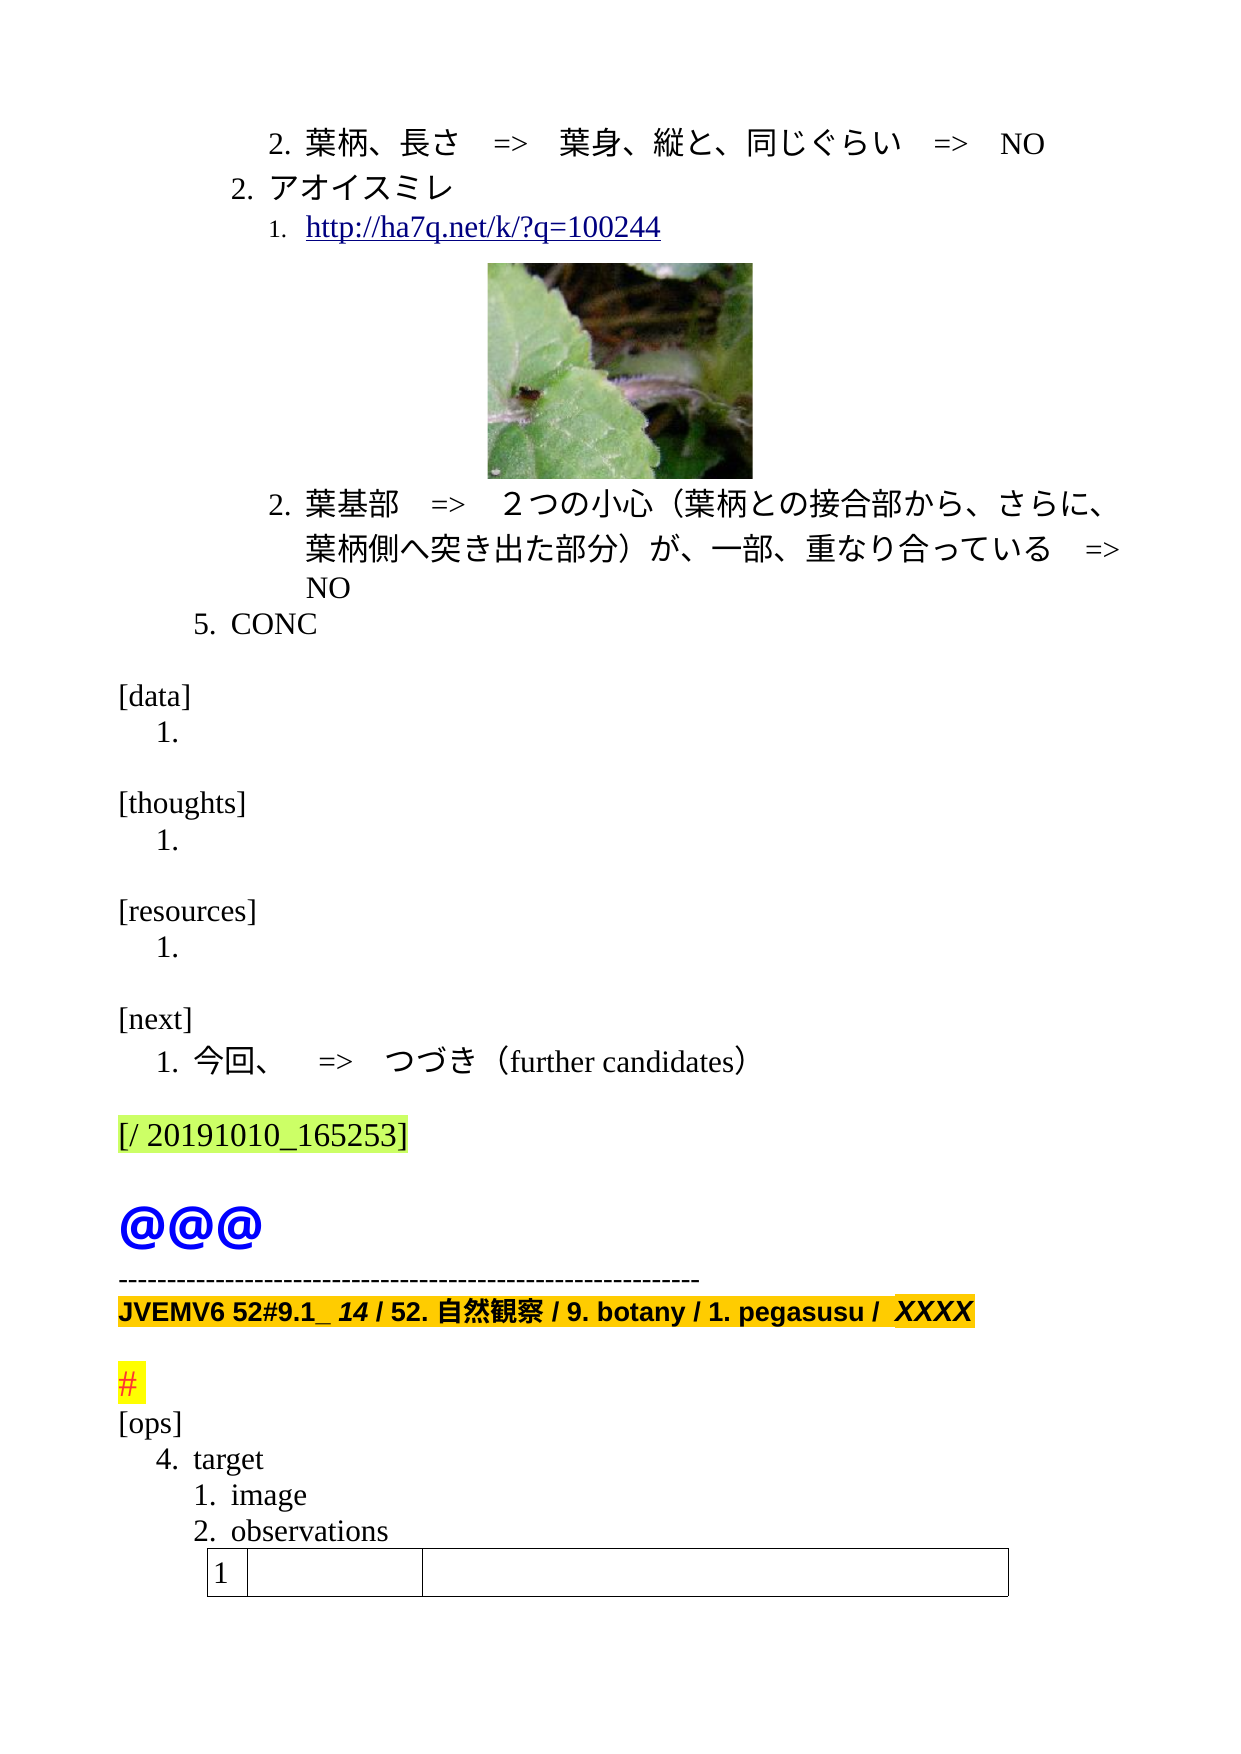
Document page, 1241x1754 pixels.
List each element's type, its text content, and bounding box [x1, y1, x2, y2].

text [resources] [118, 893, 1122, 928]
list アオイスミレ [231, 163, 1122, 208]
list target [156, 1440, 1122, 1476]
text [next] [118, 1000, 1122, 1036]
table_header [423, 1549, 1008, 1596]
picture [487, 263, 753, 479]
text [/ 20191010_165253] [118, 1115, 1122, 1153]
list 葉柄、長さ => 葉身、縦と、同じぐらい => NO [268, 118, 1122, 163]
text [thoughts] [118, 785, 1122, 821]
list http://ha7q.net/k/?q=100244 [268, 208, 1122, 244]
table_header 1 [208, 1549, 247, 1596]
text [data] [118, 677, 1122, 713]
text ------------------------------------------------------------ [118, 1261, 1122, 1294]
list 今回、 => つづき（further candidates） [156, 1036, 1122, 1082]
list image [193, 1476, 1122, 1512]
text JVEMV6 52#9.1_ 14 / 52. 自然観察 / 9. botany / 1. pegasusu / XXXX [118, 1294, 1122, 1328]
list 葉基部 => ２つの小心（葉柄との接合部から、さらに、葉柄側へ突き出た部分）が、一部、重なり合っている => NO [268, 244, 1122, 605]
table_header [248, 1549, 422, 1596]
text [ops] [118, 1404, 1122, 1440]
list CONC [193, 605, 1122, 641]
list observations [193, 1512, 1122, 1548]
text @@@ [118, 1187, 1122, 1261]
text # [118, 1361, 1122, 1404]
